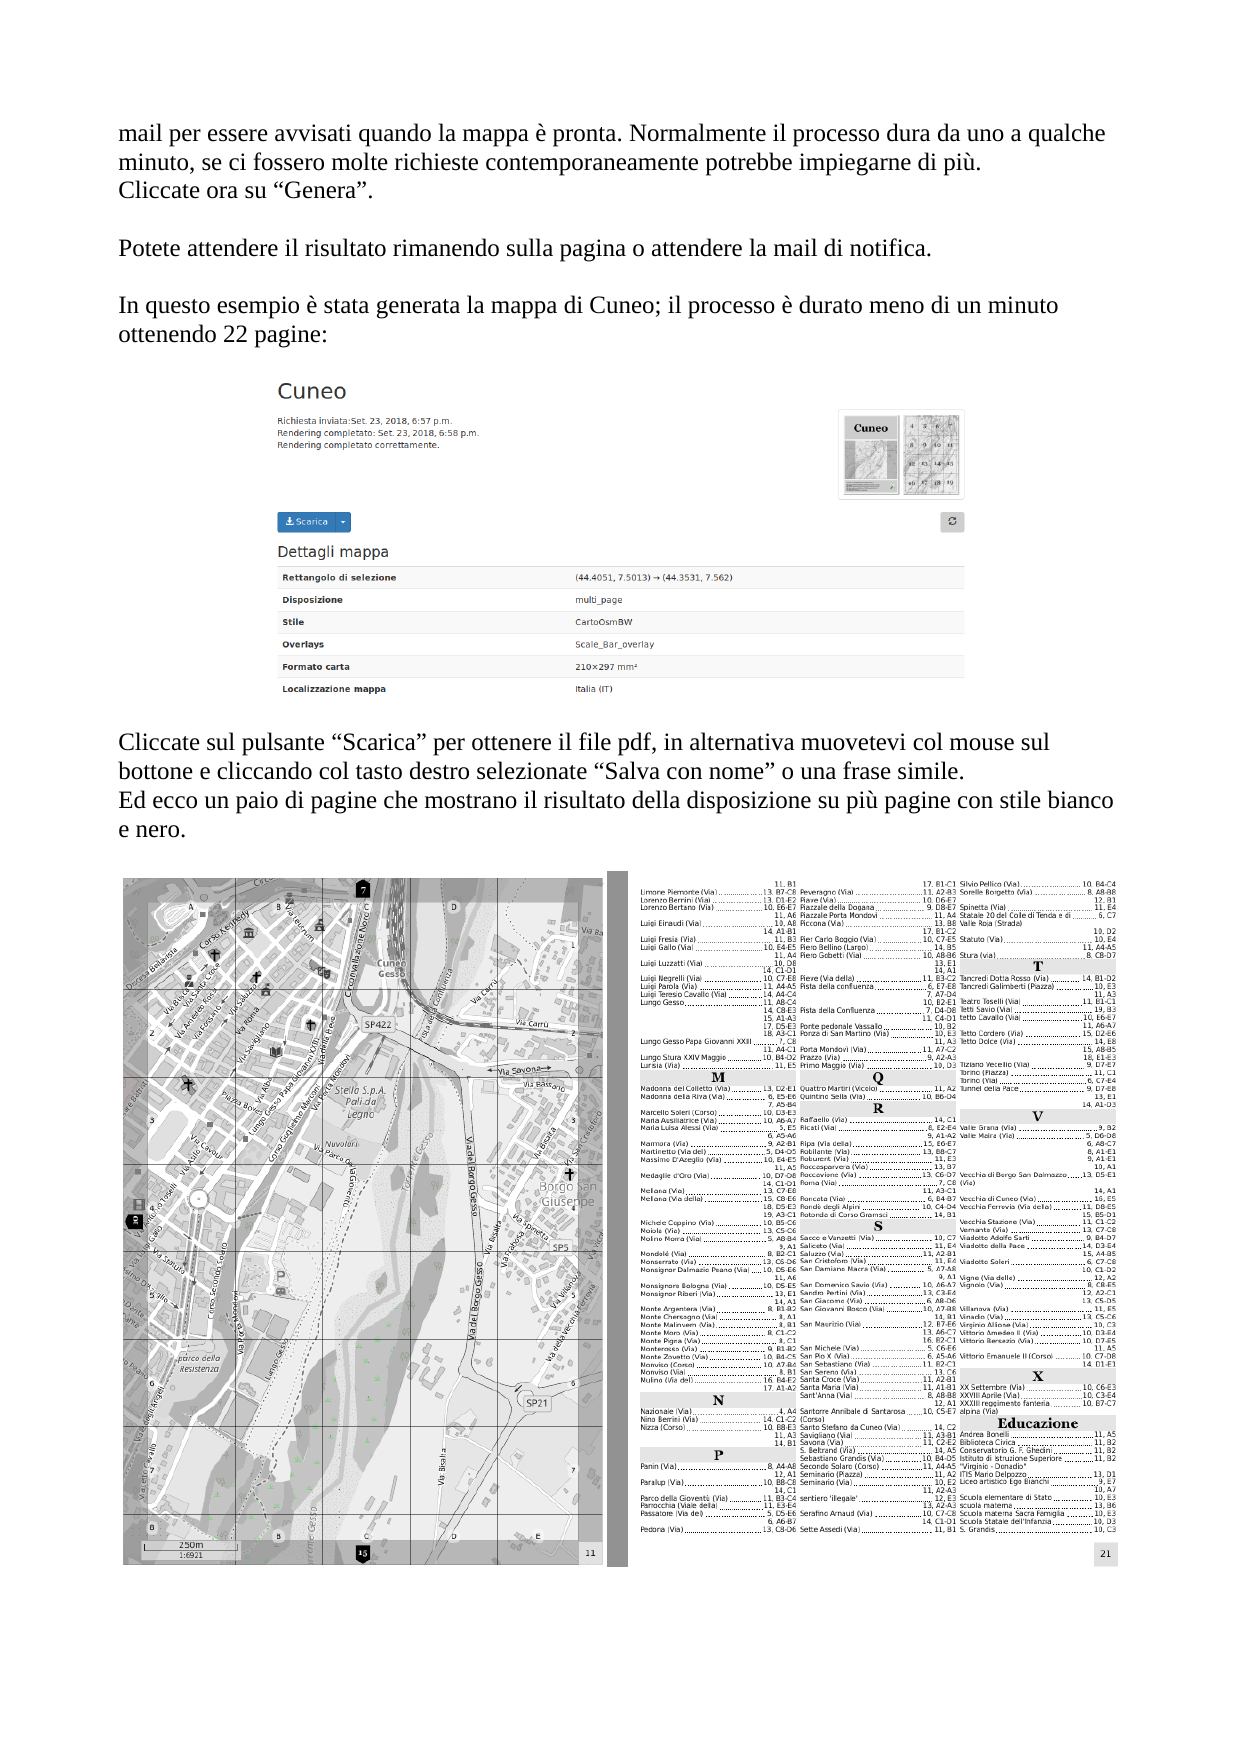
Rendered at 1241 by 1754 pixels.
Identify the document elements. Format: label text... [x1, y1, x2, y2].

picture [265, 376, 975, 699]
picture [118, 871, 1123, 1567]
text Potete attendere il risultato rimanendo sulla pagina o attendere la mail di notifica. [118, 233, 1122, 262]
text Cliccate ora su “Genera”. [118, 176, 1122, 204]
text Ed ecco un paio di pagine che mostrano il risultato della disposizione su più pagine con stile bianco e nero. [118, 785, 1122, 842]
text In questo esempio è stata generata la mappa di Cuneo; il processo è durato meno di un minuto ottenendo 22 pagine: [118, 291, 1122, 348]
text mail per essere avvisati quando la mappa è pronta. Normalmente il processo dura da uno a qualche minuto, se ci fossero molte richieste contemporaneamente potrebbe impiegarne di più. [118, 118, 1122, 176]
text Cliccate sul pulsante “Scarica” per ottenere il file pdf, in alternativa muovetevi col mouse sul bottone e cliccando col tasto destro selezionate “Salva con nome” o una frase simile. [118, 727, 1122, 785]
